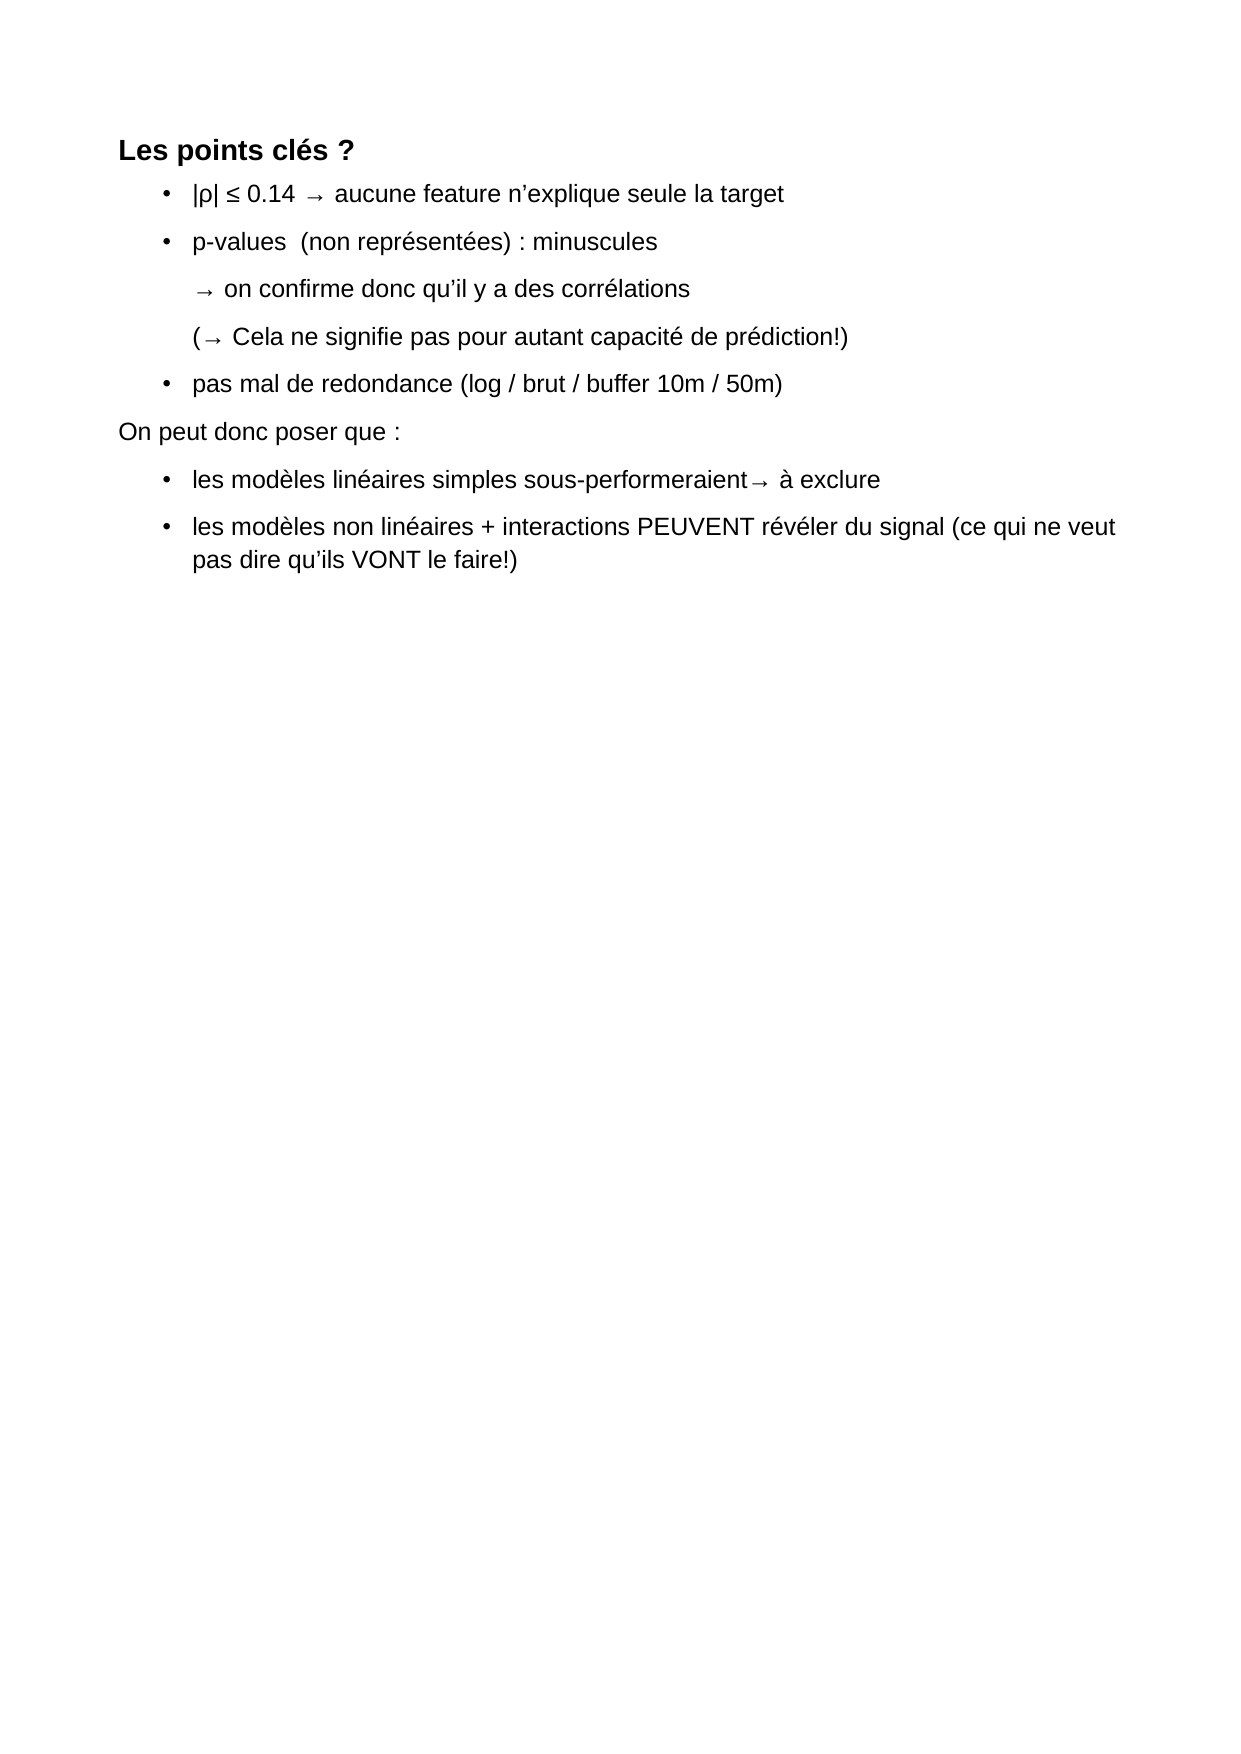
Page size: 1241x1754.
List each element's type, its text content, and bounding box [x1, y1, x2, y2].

list (→ Cela ne signifie pas pour autant capacité de prédiction!) [162, 322, 1122, 351]
list les modèles linéaires simples sous-performeraient→ à exclure [162, 465, 1122, 493]
subtitle Les points clés ? [118, 133, 1122, 166]
list → on confirme donc qu’il y a des corrélations [162, 274, 1122, 303]
list les modèles non linéaires + interactions PEUVENT révéler du signal (ce qui ne veut pas dire qu’ils VONT le faire!) [162, 512, 1122, 574]
list pas mal de redondance (log / brut / buffer 10m / 50m) [162, 369, 1122, 398]
text On peut donc poser que : [118, 417, 1122, 446]
list p-values (non représentées) : minuscules [162, 226, 1122, 255]
list |ρ| ≤ 0.14 → aucune feature n’explique seule la target [162, 179, 1122, 208]
